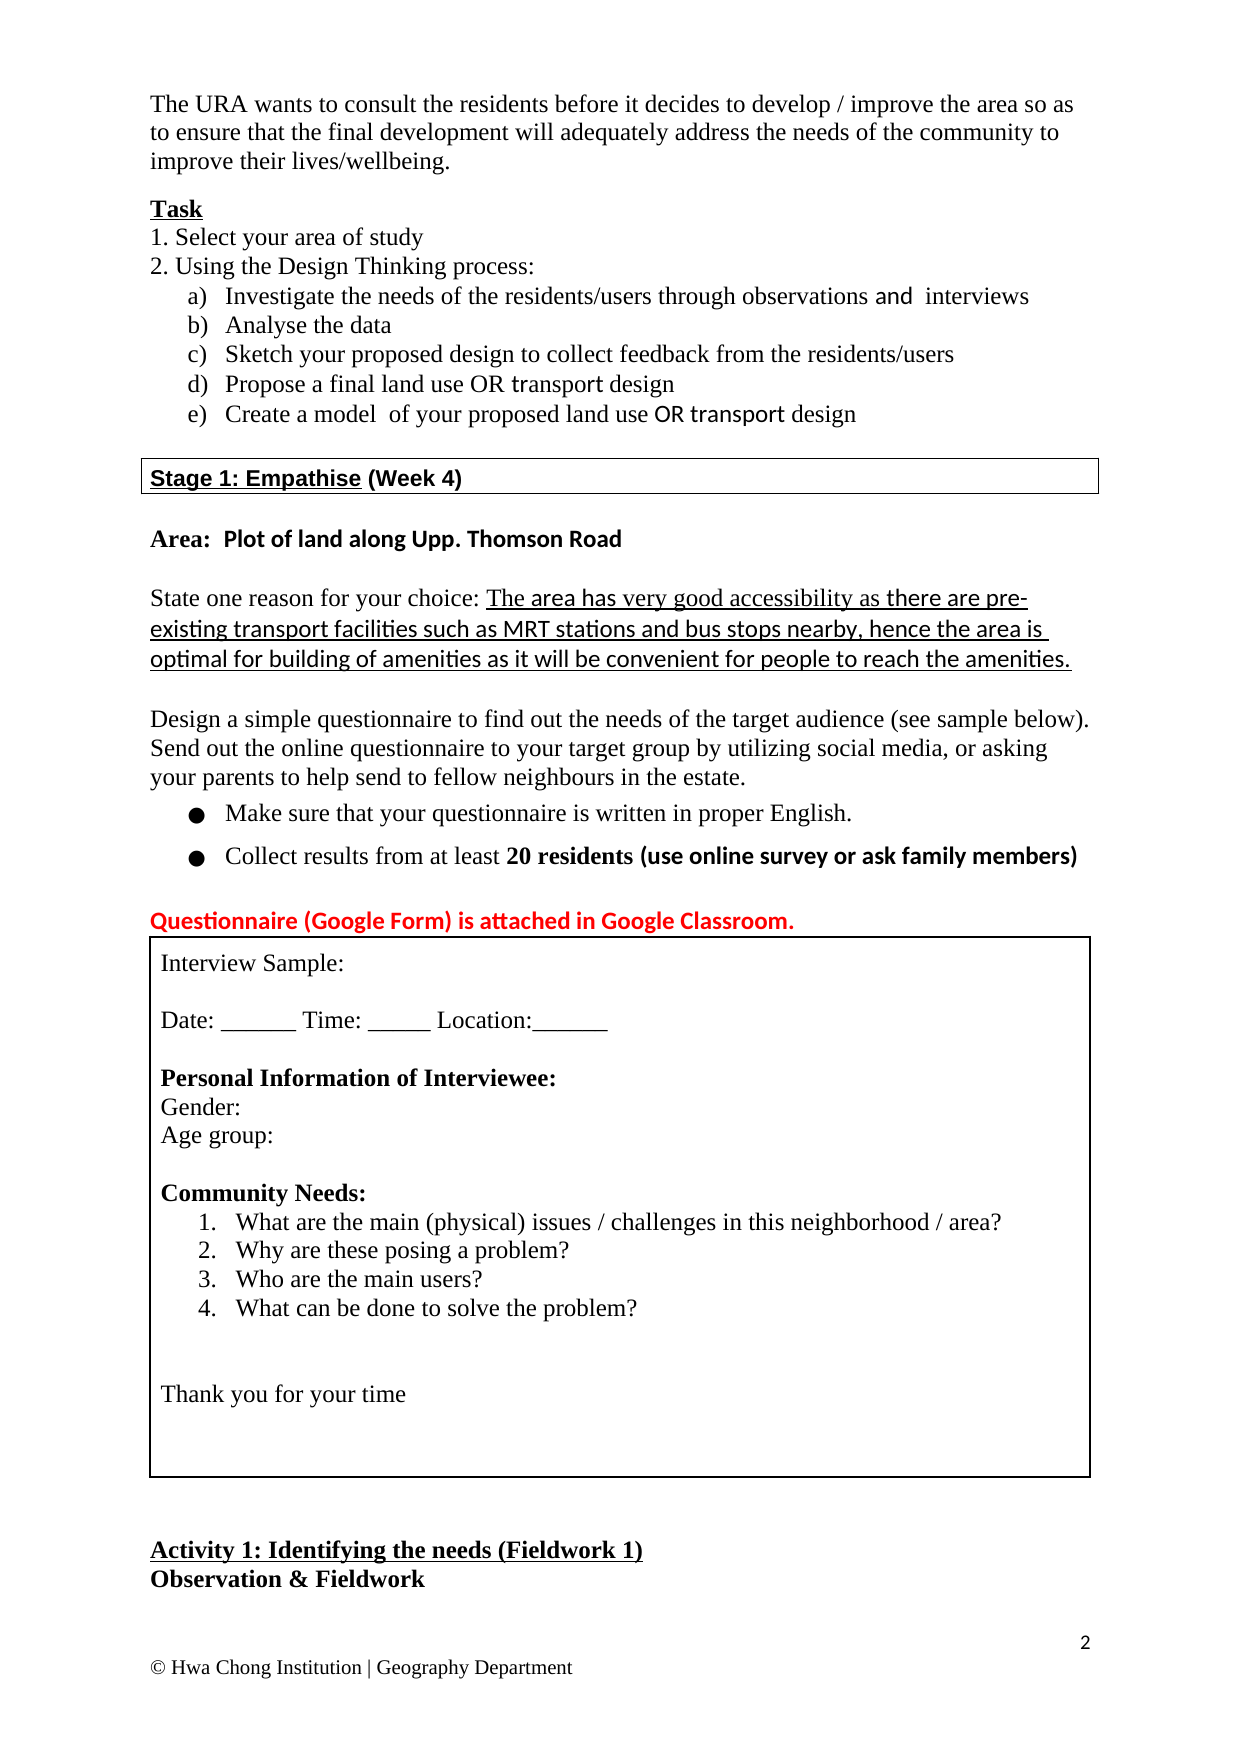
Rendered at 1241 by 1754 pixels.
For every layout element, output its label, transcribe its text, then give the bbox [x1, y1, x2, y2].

list Analyse the data [187, 310, 1090, 339]
text Area: Plot of land along Upp. Thomson Road [150, 523, 1090, 554]
list Investigate the needs of the residents/users through observations and interviews [187, 280, 1090, 310]
text Design a simple questionnaire to find out the needs of the target audience (see sample below). Send out the online questionnaire to your target group by utilizing social media, or asking your parents to help send to fellow neighbours in the estate. [150, 704, 1090, 791]
text Observation & Fieldwork [150, 1564, 1090, 1593]
list Collect results from at least 20 residents (use online survey or ask family members) [187, 833, 1090, 876]
text State one reason for your choice: The area has very good accessibility as there are pre-existing transport facilities such as MRT stations and bus stops nearby, hence the area is optimal for building of amenities as it will be convenient for people to reach the amenities. [150, 582, 1090, 674]
text 1. Select your area of study [150, 222, 1090, 251]
text 2. Using the Design Thinking process: [150, 251, 1090, 280]
text The URA wants to consult the residents before it decides to develop / improve the area so as to ensure that the final development will adequately address the needs of the community to improve their lives/wellbeing. [150, 89, 1090, 175]
list Make sure that your questionnaire is written in proper English. [187, 791, 1090, 833]
text Questionnaire (Google Form) is attached in Google Classroom. [150, 905, 1090, 936]
text Task [150, 194, 1090, 222]
table_header Interview Sample: Date: ______ Time: _____ Location:______ Personal Information of Interviewee: Gender: Age group: Community Needs: What are the main (physical) issues / challenges in this neighborhood / area? Why are these posing a problem? Who are the main users? What can be done to solve the problem? Thank you for your time [151, 938, 1089, 1476]
list Sketch your proposed design to collect feedback from the residents/users [187, 339, 1090, 368]
text Stage 1: Empathise (Week 4) [142, 459, 1098, 493]
list Propose a final land use OR transport design [187, 368, 1090, 398]
text Activity 1: Identifying the needs (Fieldwork 1) [150, 1536, 1090, 1564]
list Create a model of your proposed land use OR transport design [187, 398, 1090, 429]
